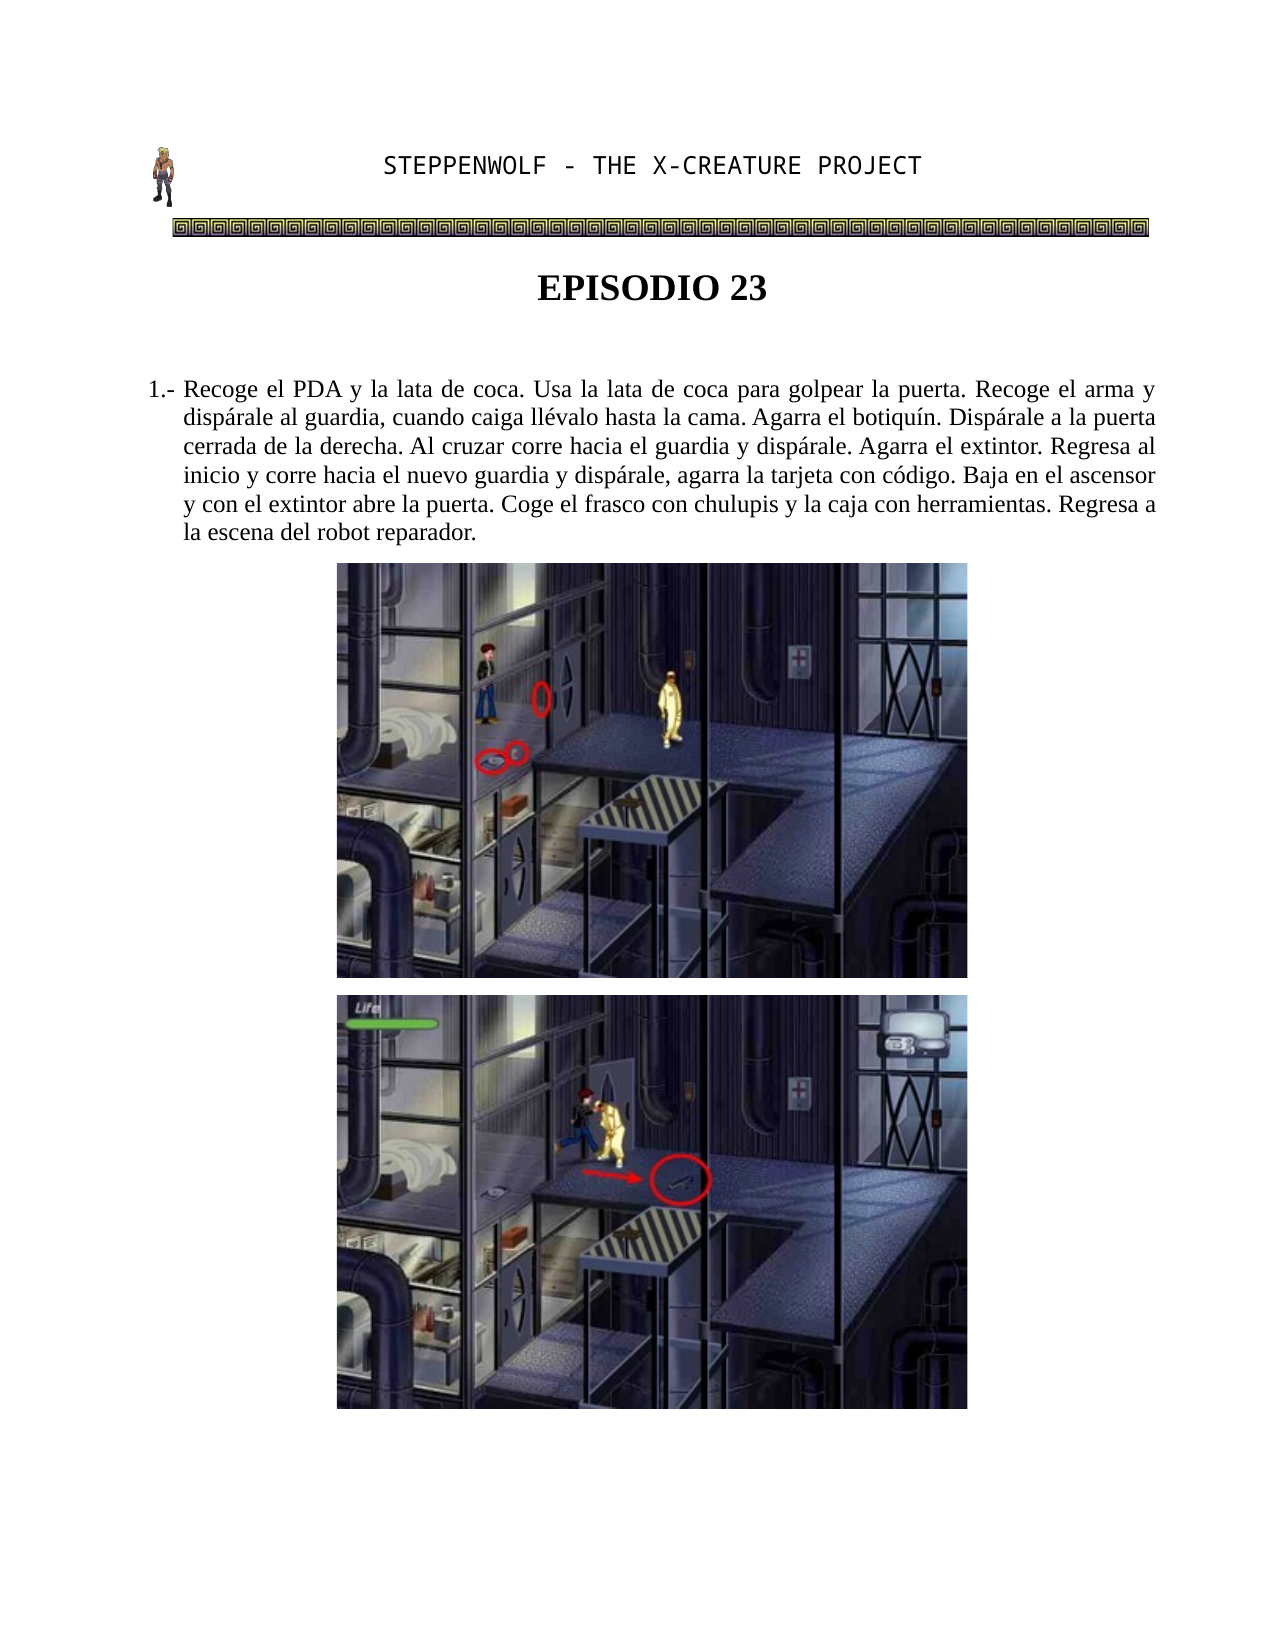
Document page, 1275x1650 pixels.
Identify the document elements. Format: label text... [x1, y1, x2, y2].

picture [172, 218, 1149, 237]
picture [336, 563, 968, 978]
picture [336, 995, 968, 1409]
text 1.- Recoge el PDA y la lata de coca. Usa la lata de coca para golpear la puerta. Recoge el arma y dispárale al guardia, cuando caiga llévalo hasta la cama. Agarra el botiquín. Dispárale a la puerta cerrada de la derecha. Al cruzar corre hacia el guardia y dispárale. Agarra el extintor. Regresa al inicio y corre hacia el nuevo guardia y dispárale, agarra la tarjeta con código. Baja en el ascensor y con el extintor abre la puerta. Coge el frasco con chulupis y la caja con herramientas. Regresa a la escena del robot reparador. [148, 374, 1157, 546]
subtitle EPISODIO 23 [148, 266, 1157, 309]
picture [147, 147, 181, 207]
